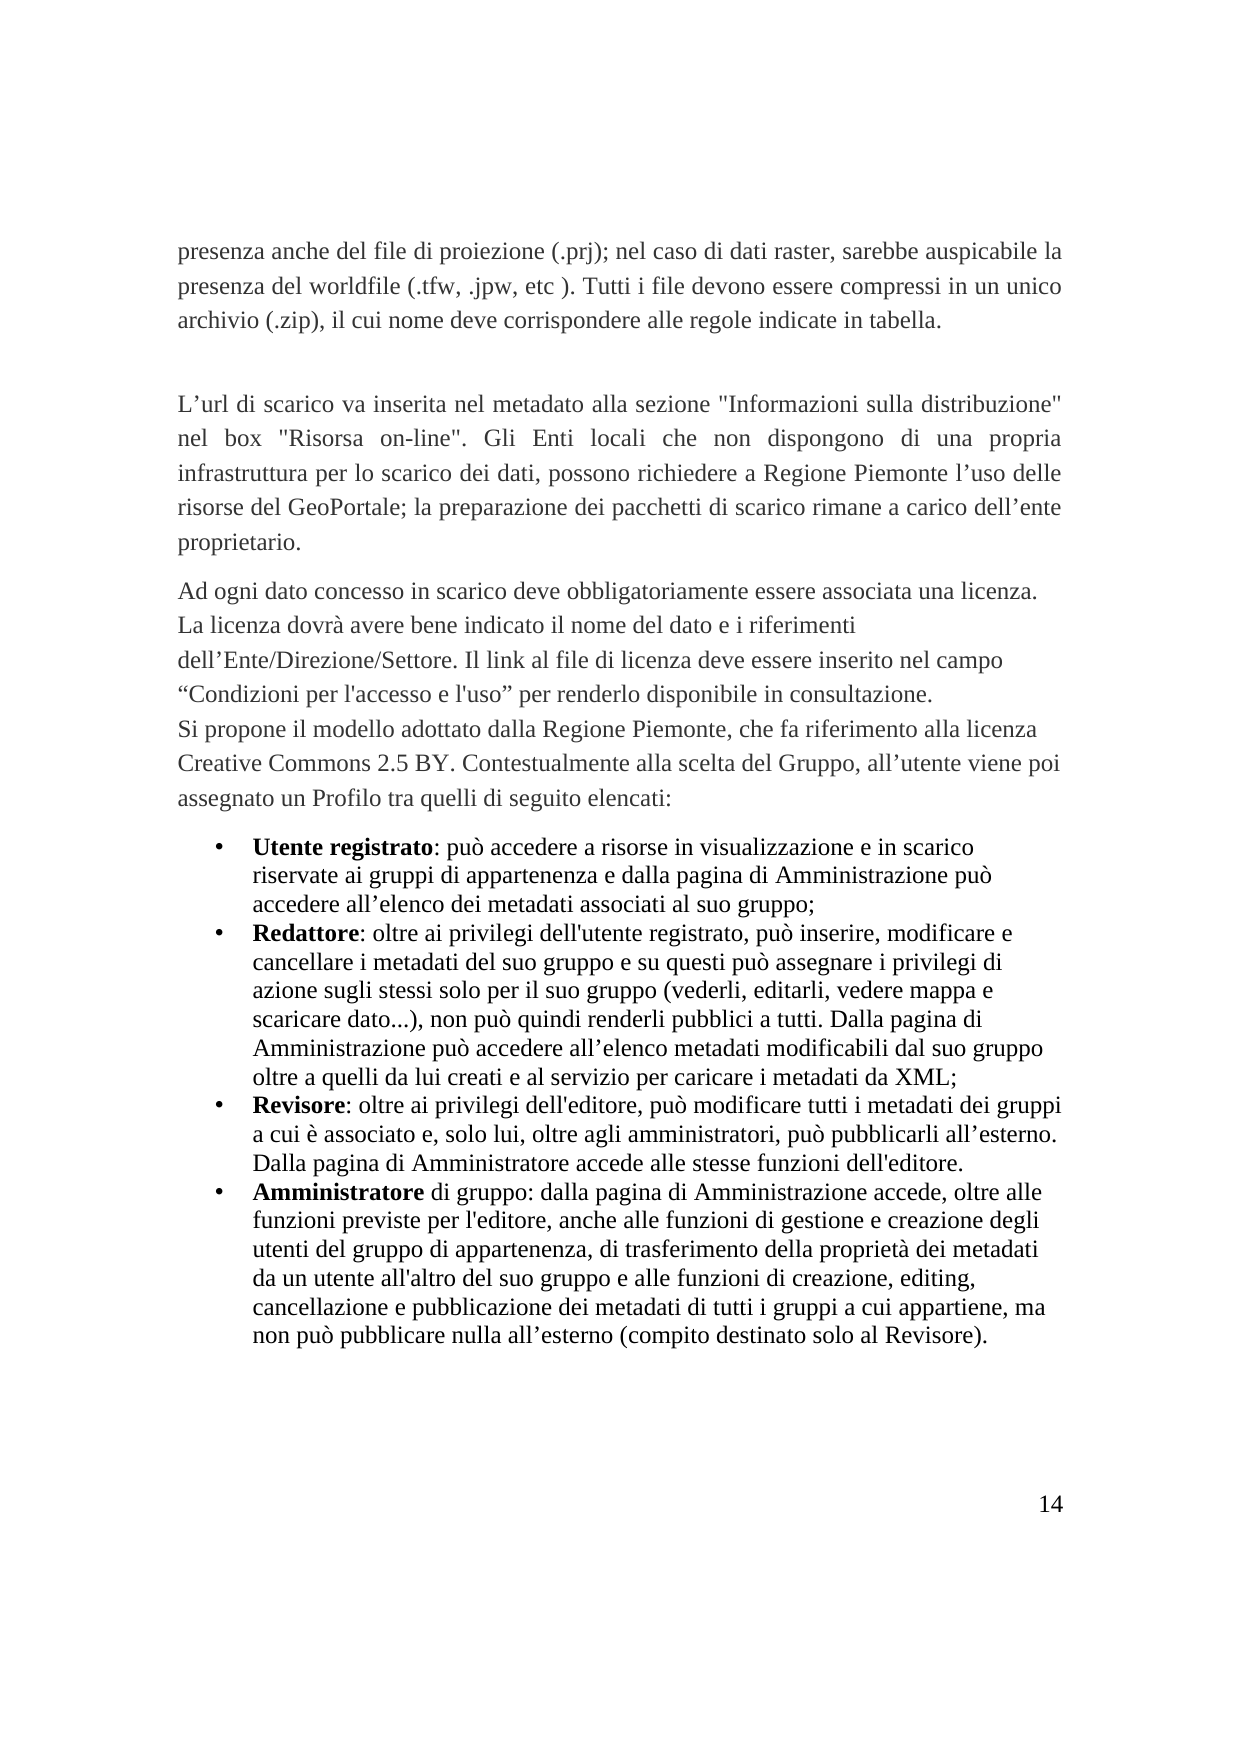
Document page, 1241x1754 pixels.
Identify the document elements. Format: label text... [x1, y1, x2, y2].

text Ad ogni dato concesso in scarico deve obbligatoriamente essere associata una licenza. La licenza dovrà avere bene indicato il nome del dato e i riferimenti dell’Ente/Direzione/Settore. Il link al file di licenza deve essere inserito nel campo “Condizioni per l'accesso e l'uso” per renderlo disponibile in consultazione. Si propone il modello adottato dalla Regione Piemonte, che fa riferimento alla licenza Creative Commons 2.5 BY. Contestualmente alla scelta del Gruppo, all’utente viene poi assegnato un Profilo tra quelli di seguito elencati: [177, 576, 1063, 811]
text presenza anche del file di proiezione (.prj); nel caso di dati raster, sarebbe auspicabile la presenza del worldfile (.tfw, .jpw, etc ). Tutti i file devono essere compressi in un unico archivio (.zip), il cui nome deve corrispondere alle regole indicate in tabella. [177, 236, 1063, 334]
list Amministratore di gruppo: dalla pagina di Amministrazione accede, oltre alle funzioni previste per l'editore, anche alle funzioni di gestione e creazione degli utenti del gruppo di appartenenza, di trasferimento della proprietà dei metadati da un utente all'altro del suo gruppo e alle funzioni di creazione, editing, cancellazione e pubblicazione dei metadati di tutti i gruppi a cui appartiene, ma non può pubblicare nulla all’esterno (compito destinato solo al Revisore). [215, 1177, 1063, 1349]
list Revisore: oltre ai privilegi dell'editore, può modificare tutti i metadati dei gruppi a cui è associato e, solo lui, oltre agli amministratori, può pubblicarli all’esterno. Dalla pagina di Amministratore accede alle stesse funzioni dell'editore. [215, 1090, 1063, 1177]
text L’url di scarico va inserita nel metadato alla sezione "Informazioni sulla distribuzione" nel box "Risorsa on-line". Gli Enti locali che non dispongono di una propria infrastruttura per lo scarico dei dati, possono richiedere a Regione Piemonte l’uso delle risorse del GeoPortale; la preparazione dei pacchetti di scarico rimane a carico dell’ente proprietario. [177, 354, 1063, 555]
list Redattore: oltre ai privilegi dell'utente registrato, può inserire, modificare e cancellare i metadati del suo gruppo e su questi può assegnare i privilegi di azione sugli stessi solo per il suo gruppo (vederli, editarli, vedere mappa e scaricare dato...), non può quindi renderli pubblici a tutti. Dalla pagina di Amministrazione può accedere all’elenco metadati modificabili dal suo gruppo oltre a quelli da lui creati e al servizio per caricare i metadati da XML; [215, 918, 1063, 1090]
list Utente registrato: può accedere a risorse in visualizzazione e in scarico riservate ai gruppi di appartenenza e dalla pagina di Amministrazione può accedere all’elenco dei metadati associati al suo gruppo; [215, 832, 1063, 918]
